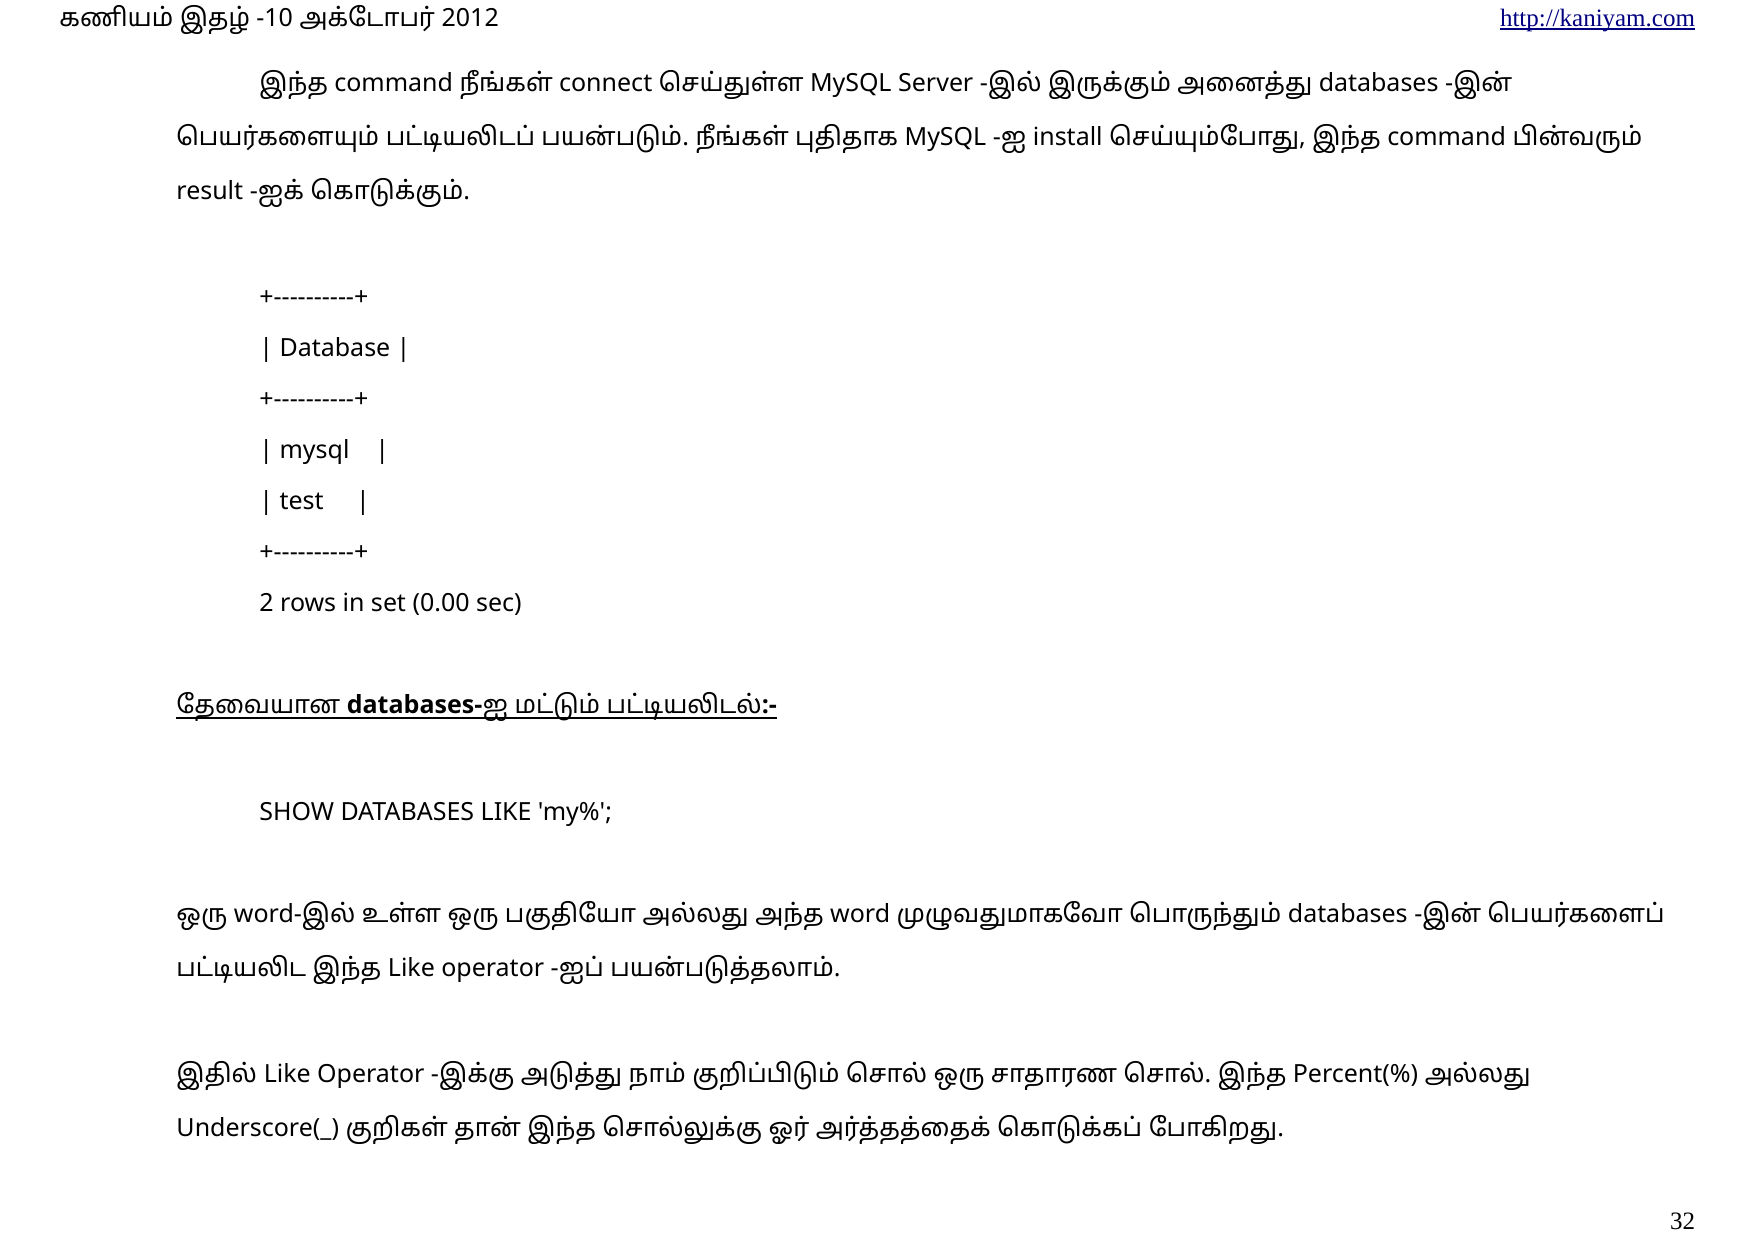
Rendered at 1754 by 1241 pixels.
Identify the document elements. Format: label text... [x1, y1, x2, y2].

text 2 rows in set (0.00 sec) [176, 585, 1695, 619]
text இந்த command நீங்கள் connect செய்துள்ள MySQL Server -இல் இருக்கும் அனைத்து databases -இன் பெயர்களையும் பட்டியலிடப் பயன்படும். நீங்கள் புதிதாக MySQL -ஐ install செய்யும்போது, இந்த command பின்வரும் result -ஐக் கொடுக்கும். [176, 64, 1695, 209]
text SHOW DATABASES LIKE 'my%'; [176, 793, 1695, 828]
text தேவையான databases-ஐ மட்டும் பட்டியலிடல்:- [176, 636, 1695, 724]
text +----------+ [176, 279, 1695, 313]
text | mysql | [176, 432, 1695, 466]
text | Database | [176, 330, 1695, 364]
text இதில் Like Operator -இக்கு அடுத்து நாம் குறிப்பிடும் சொல் ஒரு சாதாரண சொல். இந்த Percent(%) அல்லது Underscore(_) குறிகள் தான் இந்த சொல்லுக்கு ஓர் அர்த்தத்தைக் கொடுக்கப் போகிறது. [176, 1005, 1695, 1147]
text +----------+ [176, 381, 1695, 415]
text ஒரு word-இல் உள்ள ஒரு பகுதியோ அல்லது அந்த word முழுவதுமாகவோ பொருந்தும் databases -இன் பெயர்களைப் பட்டியலிட இந்த Like operator -ஐப் பயன்படுத்தலாம். [176, 844, 1695, 987]
text +----------+ [176, 534, 1695, 568]
text | test | [176, 483, 1695, 517]
